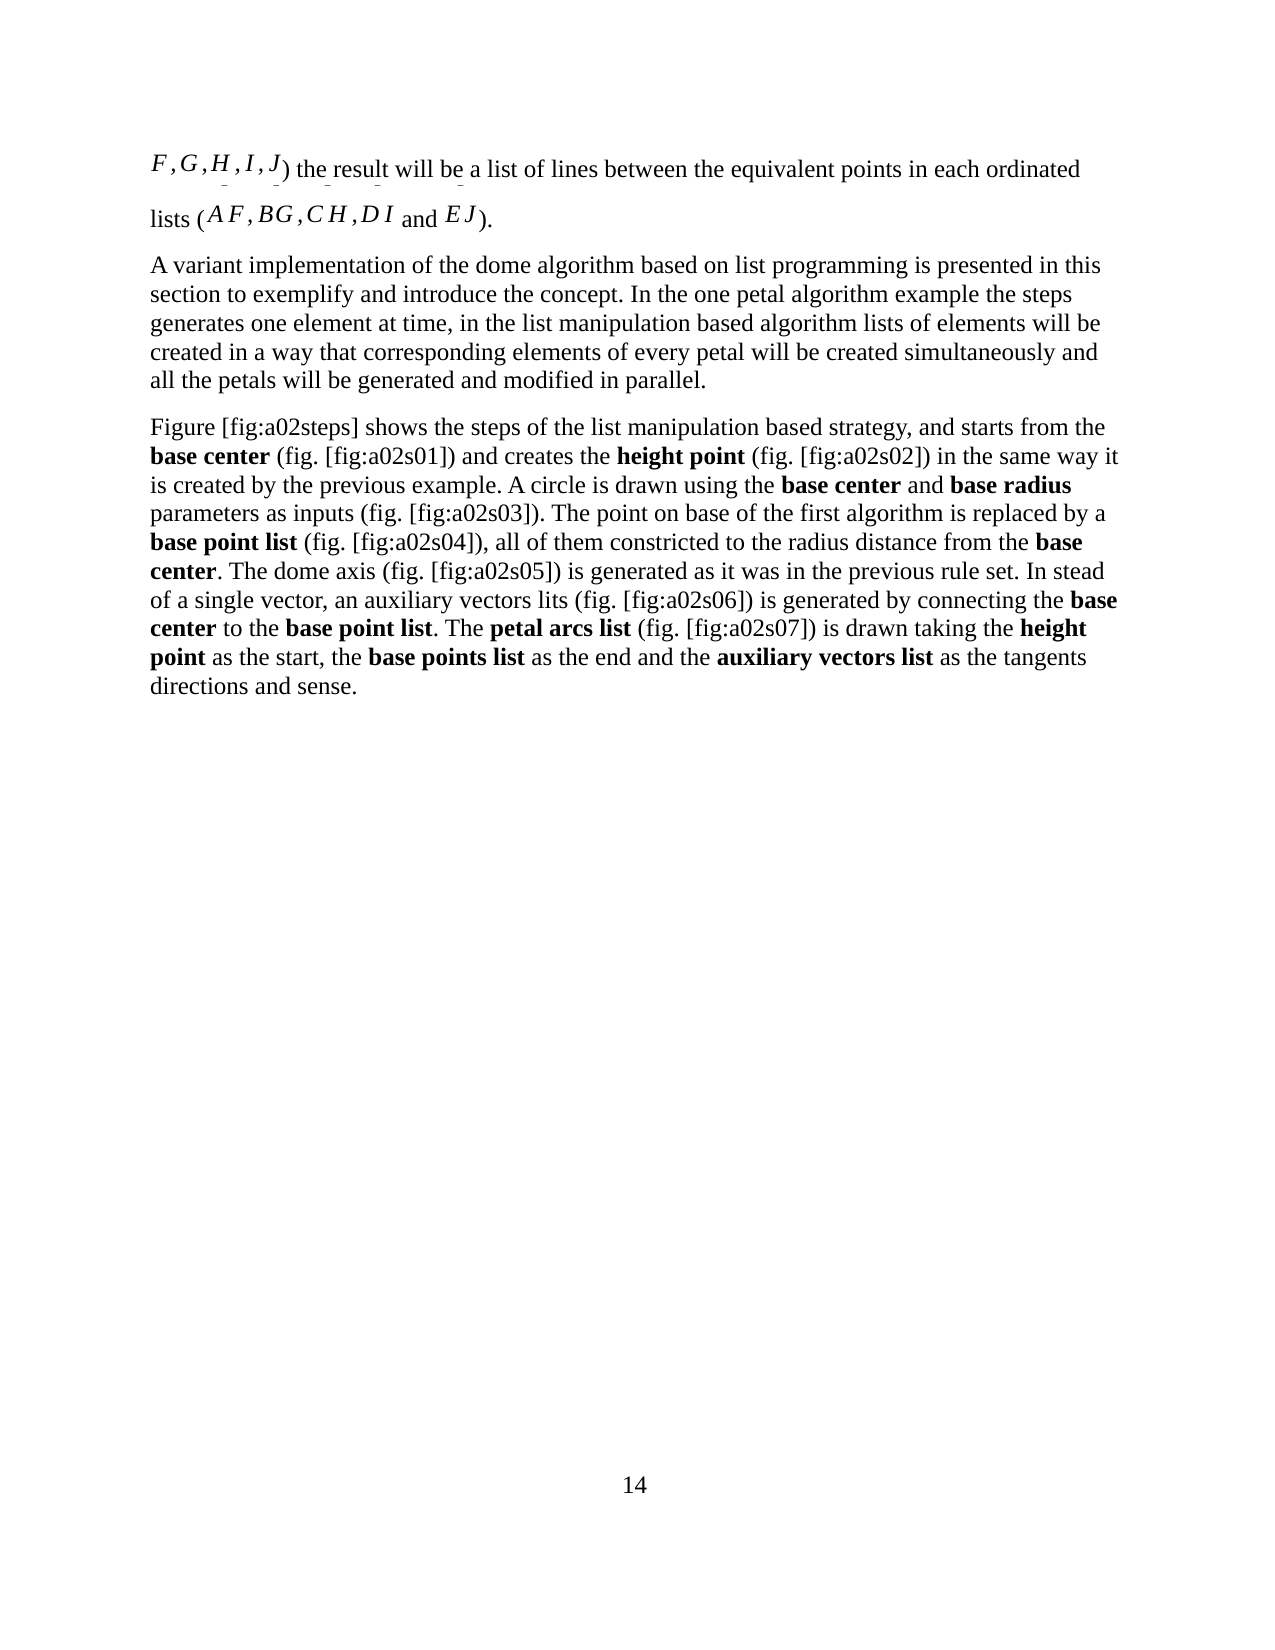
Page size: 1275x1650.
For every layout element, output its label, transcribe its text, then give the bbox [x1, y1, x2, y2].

text A variant implementation of the dome algorithm based on list programming is presented in this section to exemplify and introduce the concept. In the one petal algorithm example the steps generates one element at time, in the list manipulation based algorithm lists of elements will be created in a way that corresponding elements of every petal will be created simultaneously and all the petals will be generated and modified in parallel. [150, 251, 1125, 394]
text Taking as example a line creation command having as inputs points and , drawing a line that goes from start point to end point . If the second input is substituted by a list of points , the result of this list operations e a list of lines and , created by the application of a single line command. If two lists are used as inputs ( and ) the result will be a list of lines between the equivalent points in each ordinated lists ( and ). [150, 150, 1125, 233]
text Figure [fig:a02steps] shows the steps of the list manipulation based strategy, and starts from the base center (fig. [fig:a02s01]) and creates the height point (fig. [fig:a02s02]) in the same way it is created by the previous example. A circle is drawn using the base center and base radius parameters as inputs (fig. [fig:a02s03]). The point on base of the first algorithm is replaced by a base point list (fig. [fig:a02s04]), all of them constricted to the radius distance from the base center. The dome axis (fig. [fig:a02s05]) is generated as it was in the previous rule set. In stead of a single vector, an auxiliary vectors lits (fig. [fig:a02s06]) is generated by connecting the base center to the base point list. The petal arcs list (fig. [fig:a02s07]) is drawn taking the height point as the start, the base points list as the end and the auxiliary vectors list as the tangents directions and sense. [150, 412, 1125, 700]
